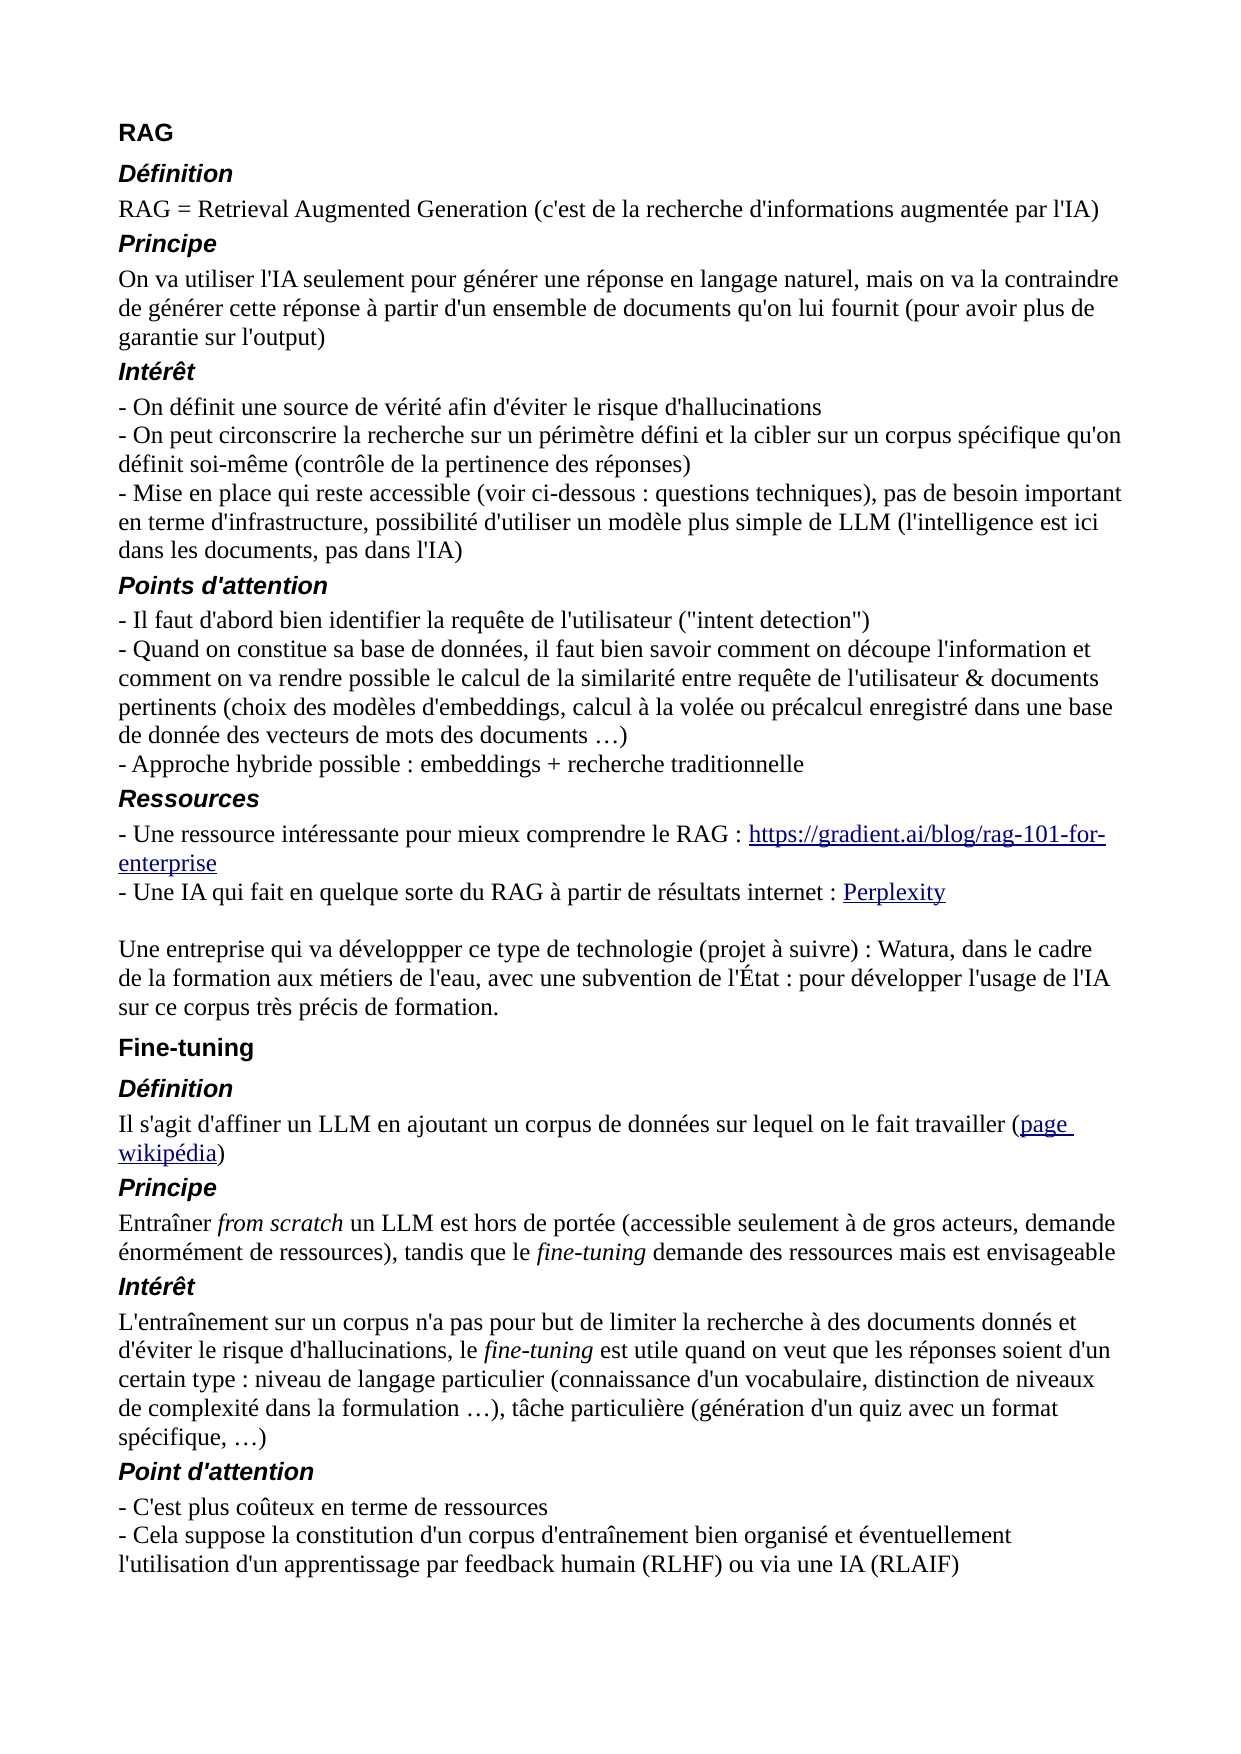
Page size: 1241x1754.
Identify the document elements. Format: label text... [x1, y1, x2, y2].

subtitle RAG [118, 118, 1122, 147]
text - Cela suppose la constitution d'un corpus d'entraînement bien organisé et éventuellement l'utilisation d'un apprentissage par feedback humain (RLHF) ou via une IA (RLAIF) [118, 1521, 1122, 1578]
subtitle Fine-tuning [118, 1033, 1122, 1062]
subtitle Intérêt [118, 1272, 1122, 1301]
subtitle Intérêt [118, 357, 1122, 386]
text - Une ressource intéressante pour mieux comprendre le RAG : https://gradient.ai/blog/rag-101-for-enterprise [118, 819, 1122, 877]
text - Une IA qui fait en quelque sorte du RAG à partir de résultats internet : Perplexity [118, 877, 1122, 906]
subtitle Ressources [118, 784, 1122, 813]
text On va utiliser l'IA seulement pour générer une réponse en langage naturel, mais on va la contraindre de générer cette réponse à partir d'un ensemble de documents qu'on lui fournit (pour avoir plus de garantie sur l'output) [118, 264, 1122, 351]
text - Il faut d'abord bien identifier la requête de l'utilisateur ("intent detection") [118, 606, 1122, 634]
text Entraîner from scratch un LLM est hors de portée (accessible seulement à de gros acteurs, demande énormément de ressources), tandis que le fine-tuning demande des ressources mais est envisageable [118, 1208, 1122, 1266]
text - On peut circonscrire la recherche sur un périmètre défini et la cibler sur un corpus spécifique qu'on définit soi-même (contrôle de la pertinence des réponses) [118, 421, 1122, 478]
text RAG = Retrieval Augmented Generation (c'est de la recherche d'informations augmentée par l'IA) [118, 194, 1122, 223]
subtitle Principe [118, 229, 1122, 258]
text Il s'agit d'affiner un LLM en ajoutant un corpus de données sur lequel on le fait travailler (page wikipédia) [118, 1109, 1122, 1167]
text - Mise en place qui reste accessible (voir ci-dessous : questions techniques), pas de besoin important en terme d'infrastructure, possibilité d'utiliser un modèle plus simple de LLM (l'intelligence est ici dans les documents, pas dans l'IA) [118, 478, 1122, 564]
subtitle Points d'attention [118, 571, 1122, 599]
text - C'est plus coûteux en terme de ressources [118, 1492, 1122, 1521]
text - On définit une source de vérité afin d'éviter le risque d'hallucinations [118, 392, 1122, 421]
text - Approche hybride possible : embeddings + recherche traditionnelle [118, 749, 1122, 778]
subtitle Principe [118, 1173, 1122, 1202]
subtitle Point d'attention [118, 1457, 1122, 1486]
subtitle Définition [118, 1074, 1122, 1103]
text - Quand on constitue sa base de données, il faut bien savoir comment on découpe l'information et comment on va rendre possible le calcul de la similarité entre requête de l'utilisateur & documents pertinents (choix des modèles d'embeddings, calcul à la volée ou précalcul enregistré dans une base de donnée des vecteurs de mots des documents …) [118, 634, 1122, 749]
text Une entreprise qui va développper ce type de technologie (projet à suivre) : Watura, dans le cadre de la formation aux métiers de l'eau, avec une subvention de l'État : pour développer l'usage de l'IA sur ce corpus très précis de formation. [118, 934, 1122, 1021]
text L'entraînement sur un corpus n'a pas pour but de limiter la recherche à des documents donnés et d'éviter le risque d'hallucinations, le fine-tuning est utile quand on veut que les réponses soient d'un certain type : niveau de langage particulier (connaissance d'un vocabulaire, distinction de niveaux de complexité dans la formulation …), tâche particulière (génération d'un quiz avec un format spécifique, …) [118, 1307, 1122, 1451]
subtitle Définition [118, 159, 1122, 188]
